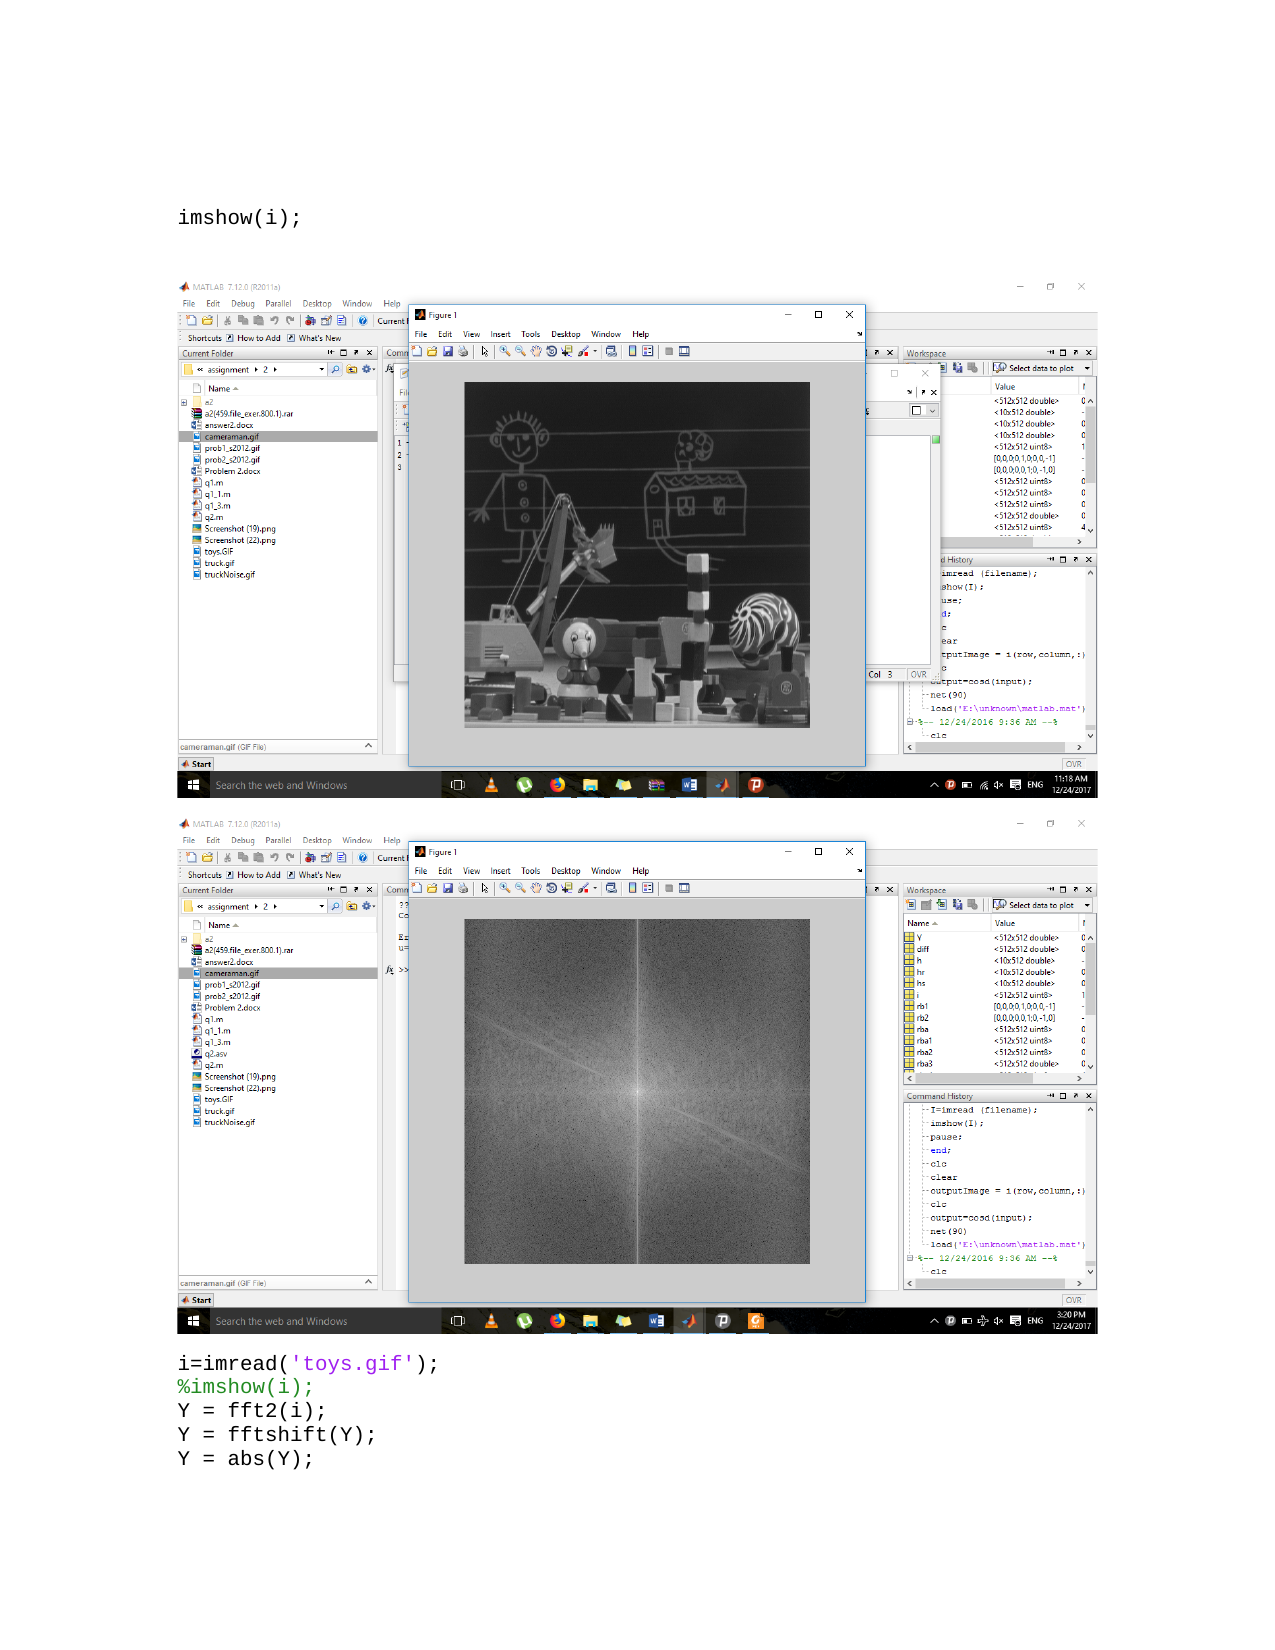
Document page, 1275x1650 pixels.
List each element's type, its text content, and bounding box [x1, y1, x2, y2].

text Y = fftshift(Y); [177, 1424, 1098, 1447]
text Y = abs(Y); [177, 1447, 1098, 1471]
text imshow(i); [177, 207, 1098, 230]
text %imshow(i); [177, 1377, 1098, 1400]
picture [177, 816, 1098, 1334]
text Y = fft2(i); [177, 1400, 1098, 1424]
picture [177, 280, 1098, 798]
text i=imread('toys.gif'); [177, 1353, 1098, 1377]
